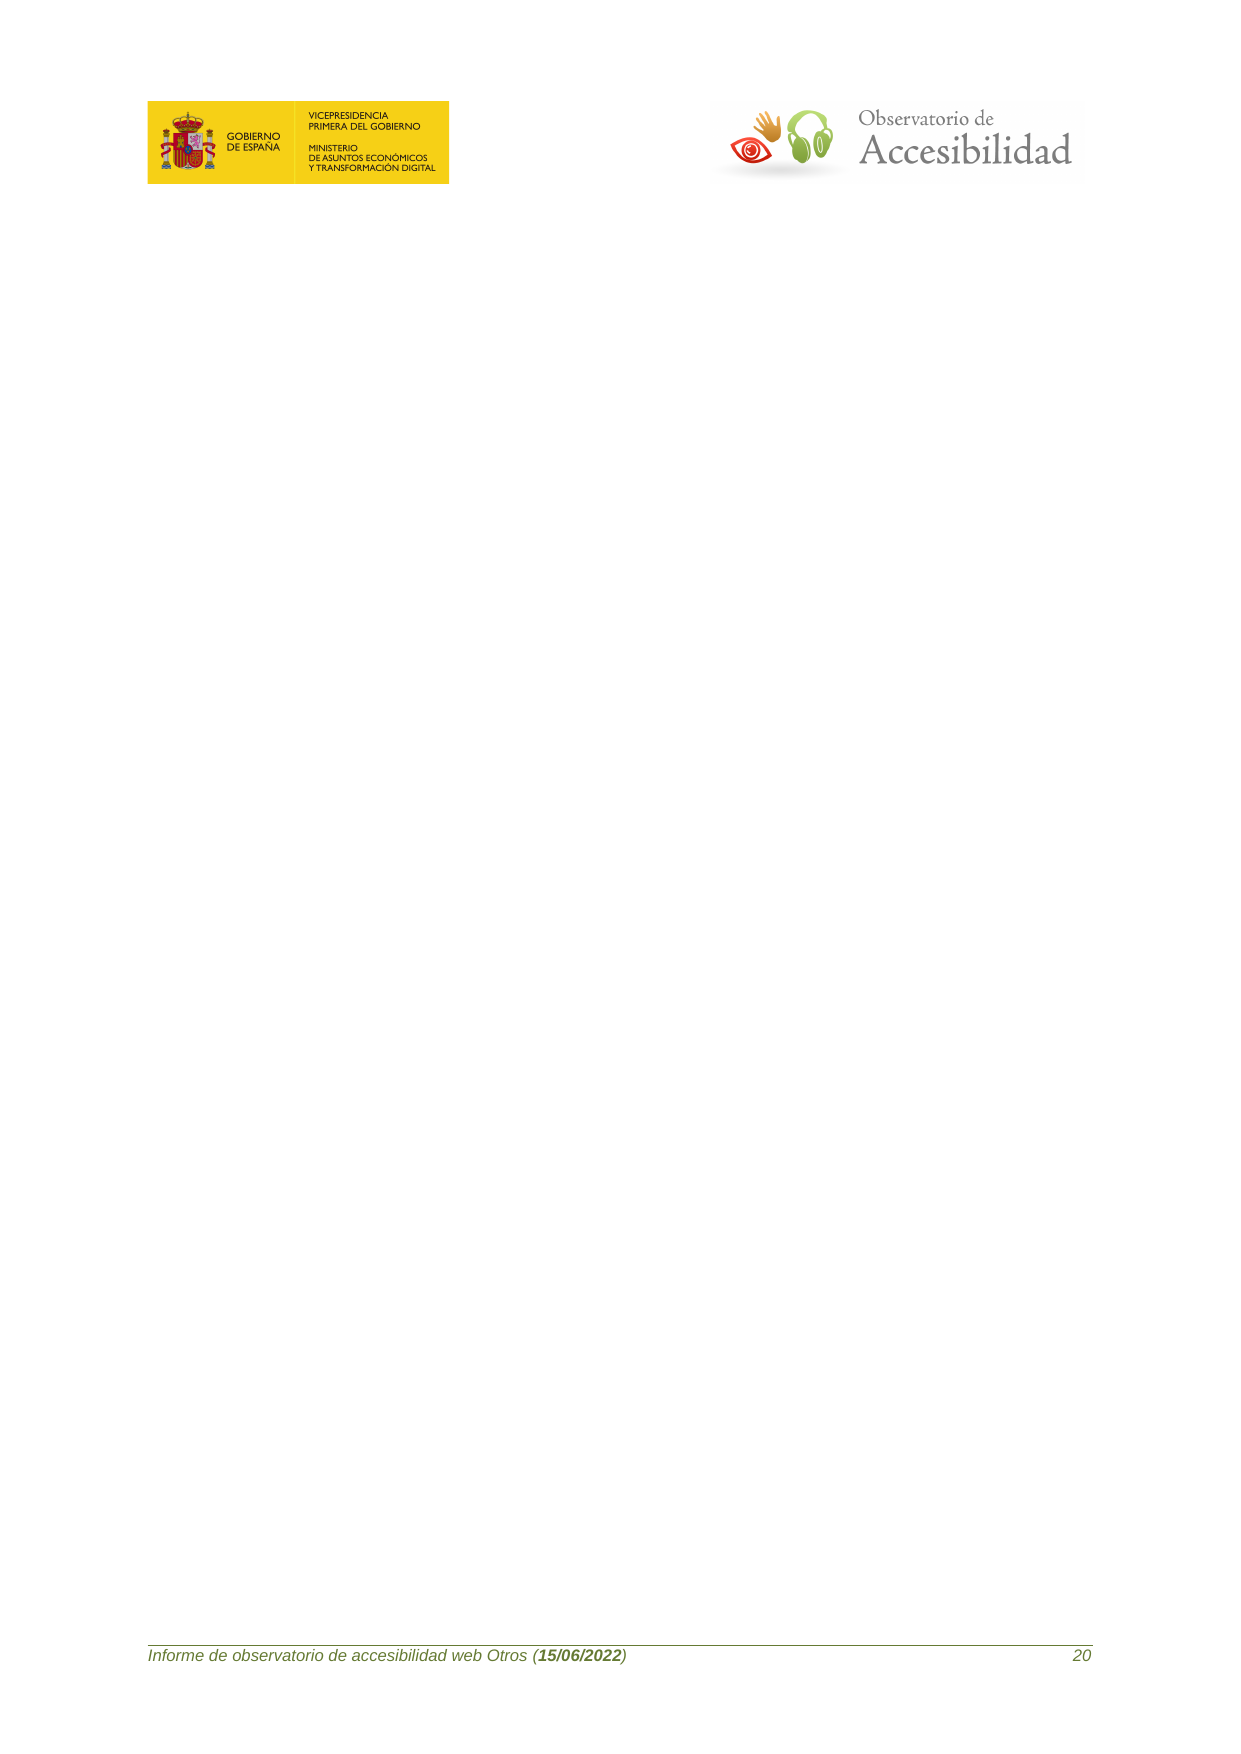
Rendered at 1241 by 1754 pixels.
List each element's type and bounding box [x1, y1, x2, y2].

picture [147, 101, 450, 184]
picture [710, 101, 1086, 184]
